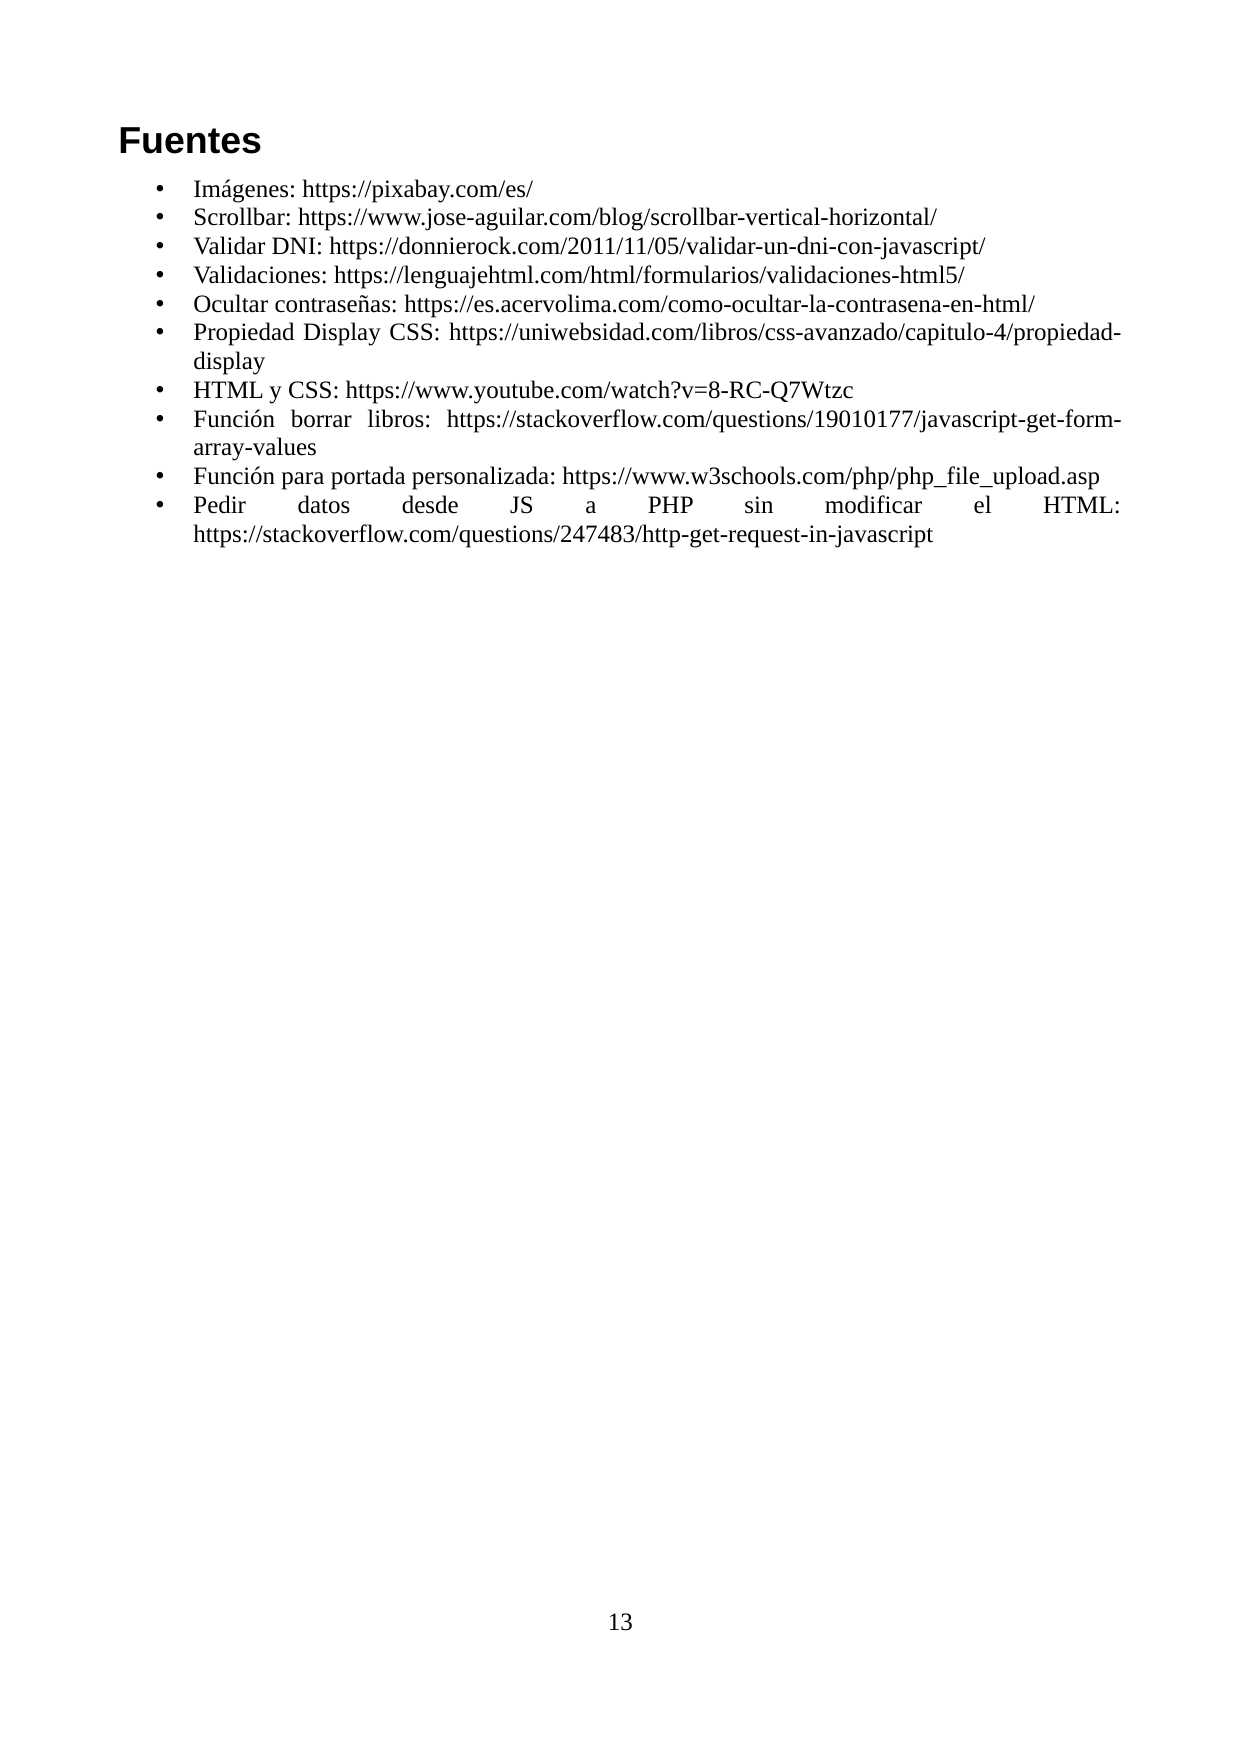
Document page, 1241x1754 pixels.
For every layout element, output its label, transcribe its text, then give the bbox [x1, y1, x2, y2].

list Pedir datos desde JS a PHP sin modificar el HTML: https://stackoverflow.com/questions/247483/http-get-request-in-javascript [156, 490, 1122, 547]
list Ocultar contraseñas: https://es.acervolima.com/como-ocultar-la-contrasena-en-html/ [156, 289, 1122, 317]
list Validaciones: https://lenguajehtml.com/html/formularios/validaciones-html5/ [156, 260, 1122, 289]
list Scrollbar: https://www.jose-aguilar.com/blog/scrollbar-vertical-horizontal/ [156, 202, 1122, 231]
list Imágenes: https://pixabay.com/es/ [156, 174, 1122, 202]
subtitle Fuentes [118, 118, 1122, 161]
list HTML y CSS: https://www.youtube.com/watch?v=8-RC-Q7Wtzc [156, 375, 1122, 404]
list Propiedad Display CSS: https://uniwebsidad.com/libros/css-avanzado/capitulo-4/propiedad-display [156, 317, 1122, 375]
list Función borrar libros: https://stackoverflow.com/questions/19010177/javascript-get-form-array-values [156, 404, 1122, 461]
list Validar DNI: https://donnierock.com/2011/11/05/validar-un-dni-con-javascript/ [156, 231, 1122, 260]
list Función para portada personalizada: https://www.w3schools.com/php/php_file_upload.asp [156, 461, 1122, 490]
